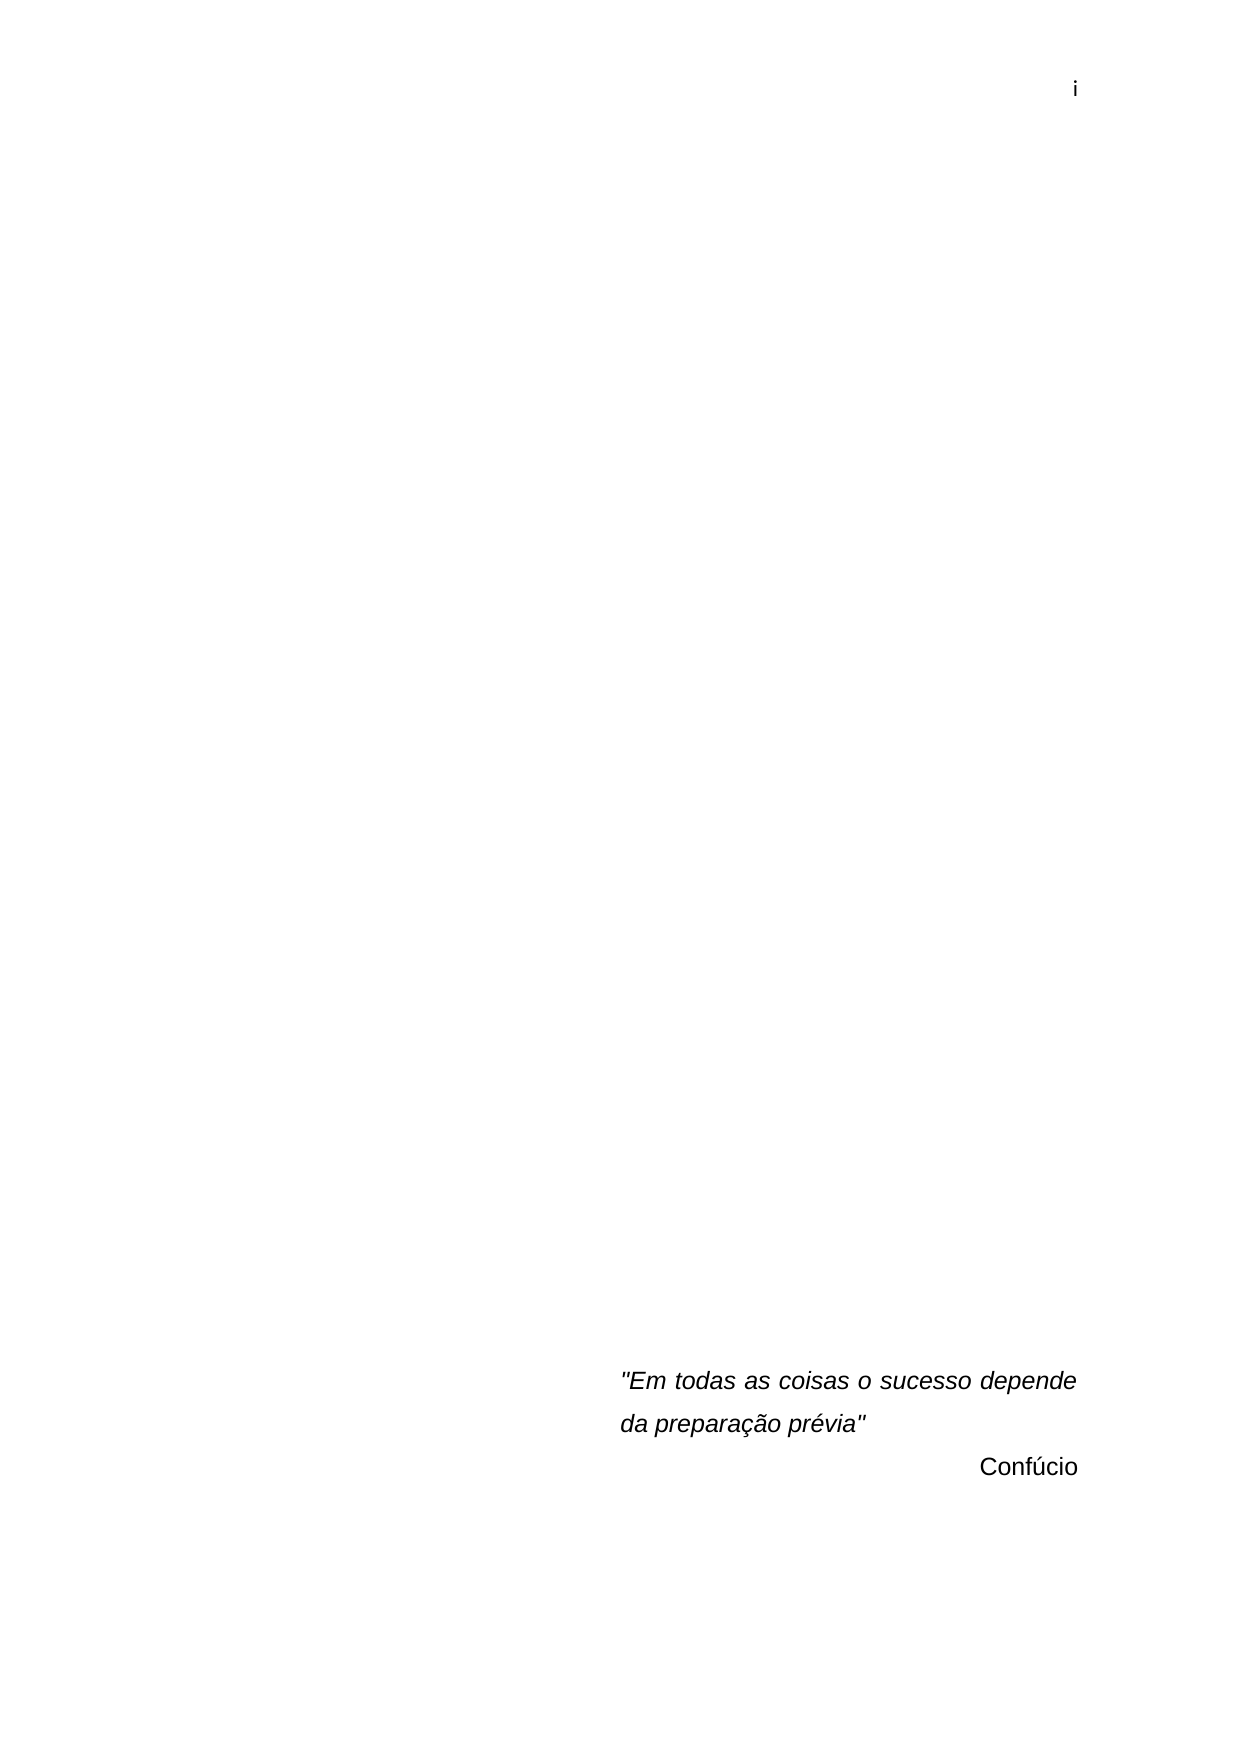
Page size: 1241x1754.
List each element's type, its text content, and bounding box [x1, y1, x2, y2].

text Confúcio [620, 1452, 1078, 1481]
text "Em todas as coisas o sucesso depende da preparação prévia" [620, 1366, 1078, 1438]
